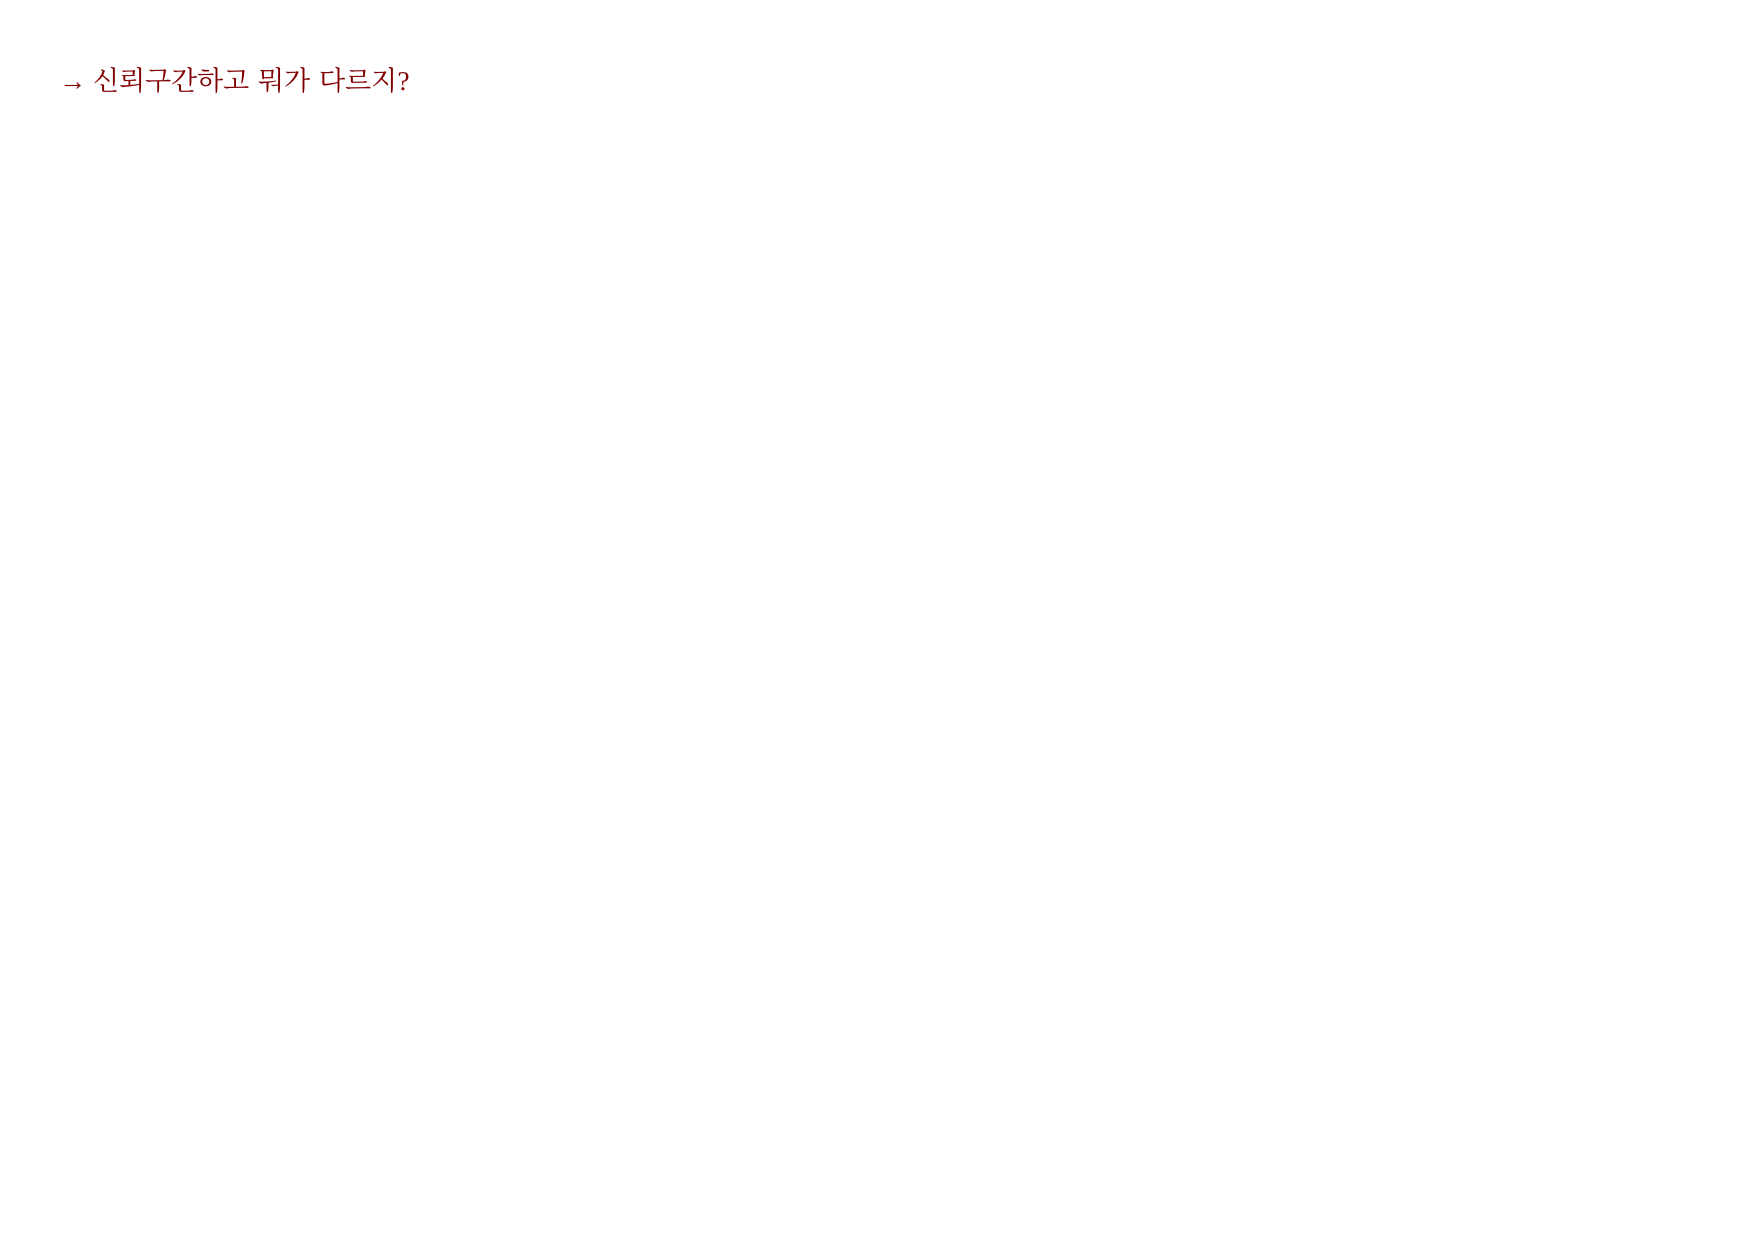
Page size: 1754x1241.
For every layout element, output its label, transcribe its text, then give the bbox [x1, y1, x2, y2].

text → 신뢰구간하고 뭐가 다르지? [59, 59, 1695, 98]
